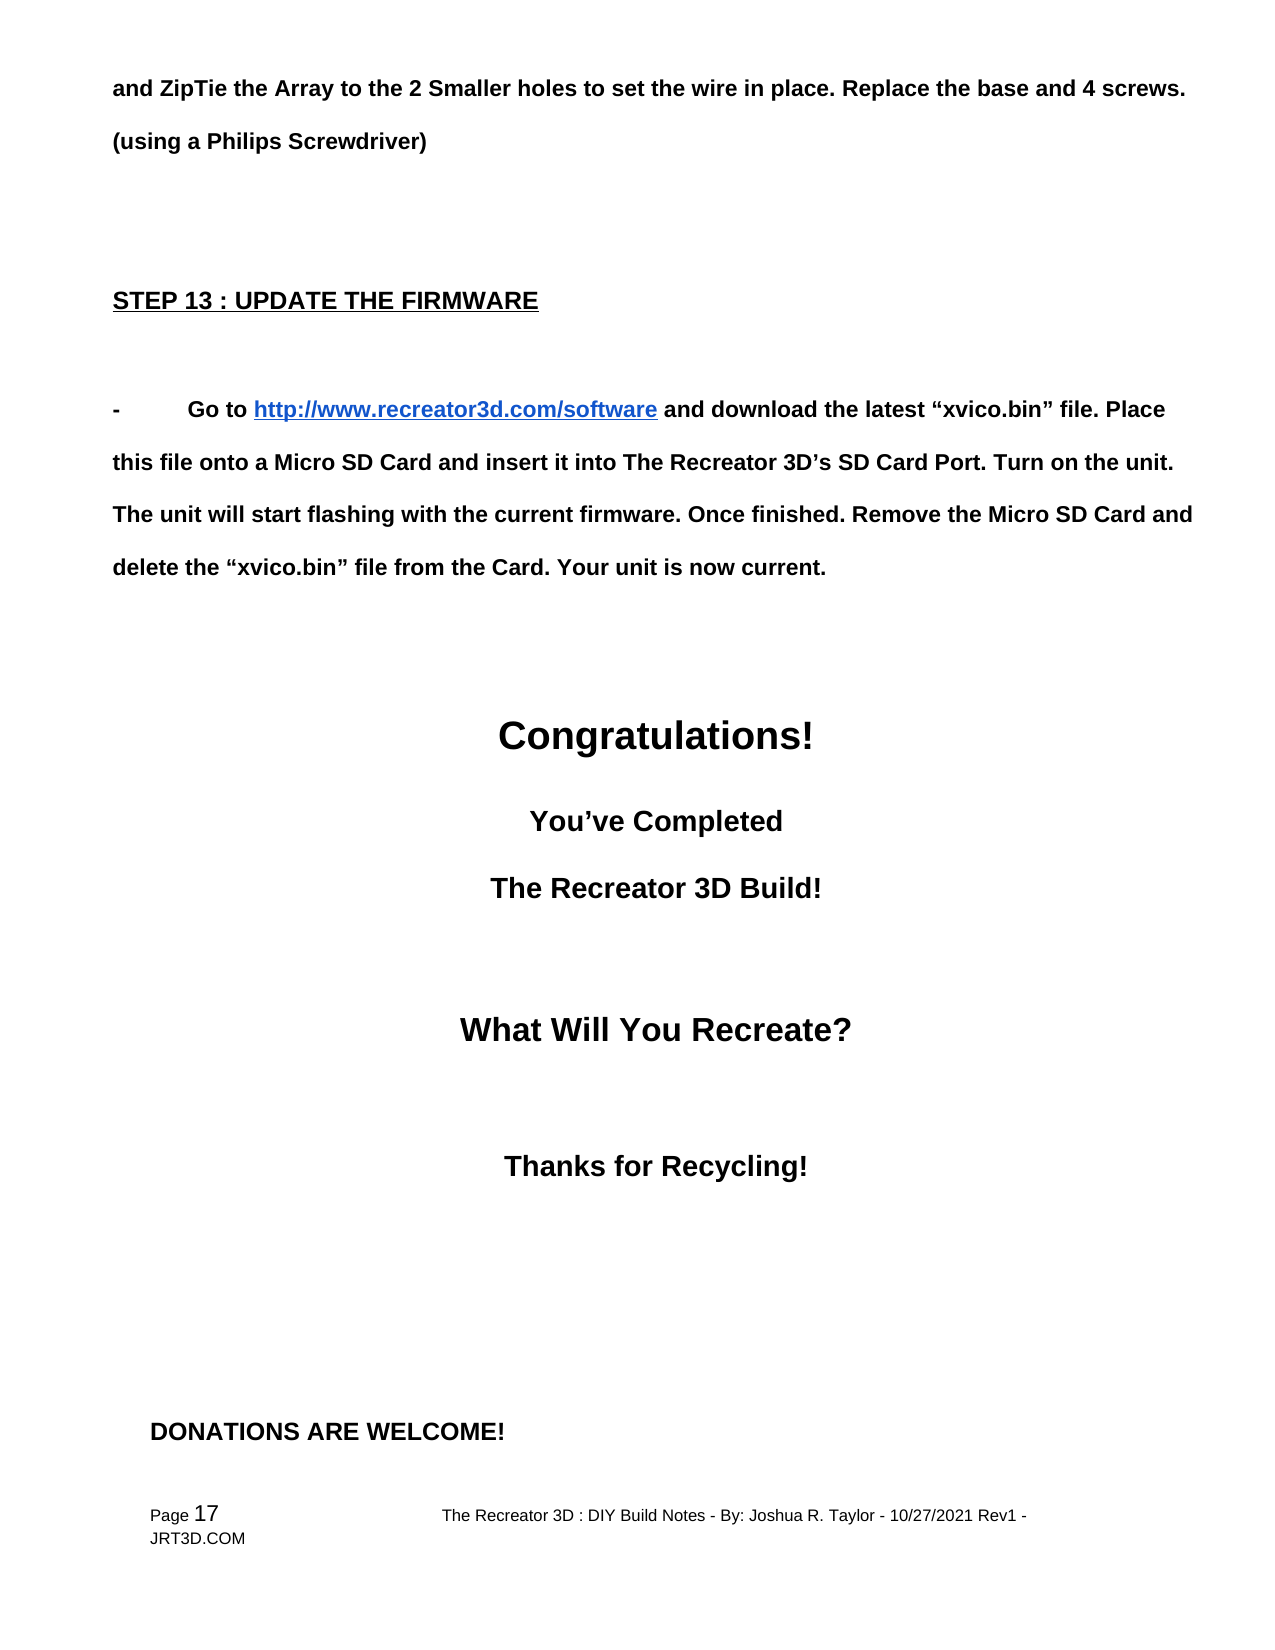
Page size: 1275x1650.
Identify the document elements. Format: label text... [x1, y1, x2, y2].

text DONATIONS ARE WELCOME! [150, 1417, 1125, 1446]
text and ZipTie the Array to the 2 Smaller holes to set the wire in place. Replace the base and 4 screws. (using a Philips Screwdriver) [112, 75, 1200, 154]
text The Recreator 3D Build! [112, 871, 1200, 904]
text Congratulations! [112, 712, 1200, 758]
text - Go to http://www.recreator3d.com/software and download the latest “xvico.bin” file. Place this file onto a Micro SD Card and insert it into The Recreator 3D’s SD Card Port. Turn on the unit. The unit will start flashing with the current firmware. Once finished. Remove the Micro SD Card and delete the “xvico.bin” file from the Card. Your unit is now current. [112, 396, 1200, 581]
text What Will You Recreate? Thanks for Recycling! [112, 938, 1200, 1182]
text You’ve Completed [112, 803, 1200, 837]
text STEP 13 : UPDATE THE FIRMWARE [112, 286, 1200, 314]
